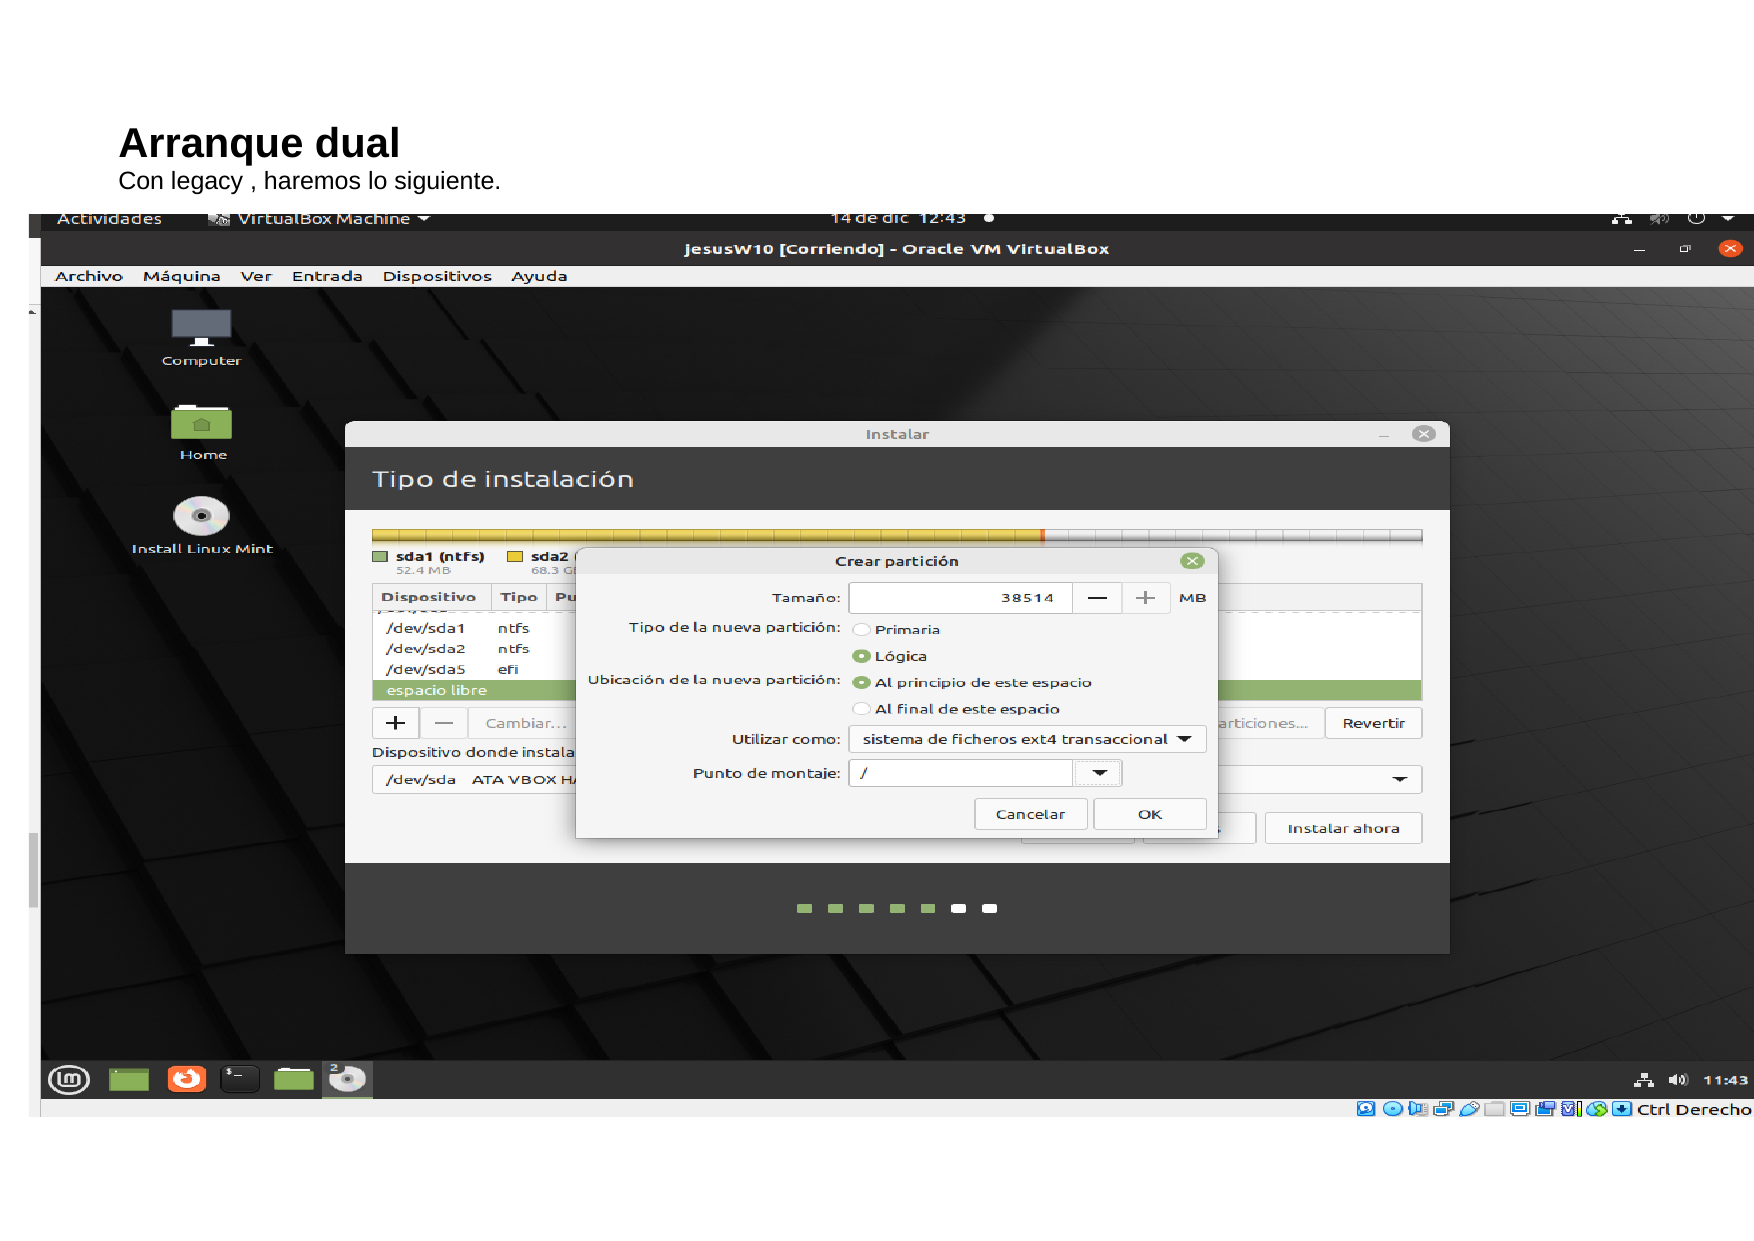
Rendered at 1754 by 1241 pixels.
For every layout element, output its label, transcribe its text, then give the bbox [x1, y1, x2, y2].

text Arranque dual [118, 118, 1636, 166]
picture [28, 214, 1754, 1117]
text Con legacy , haremos lo siguiente. [118, 166, 1636, 195]
